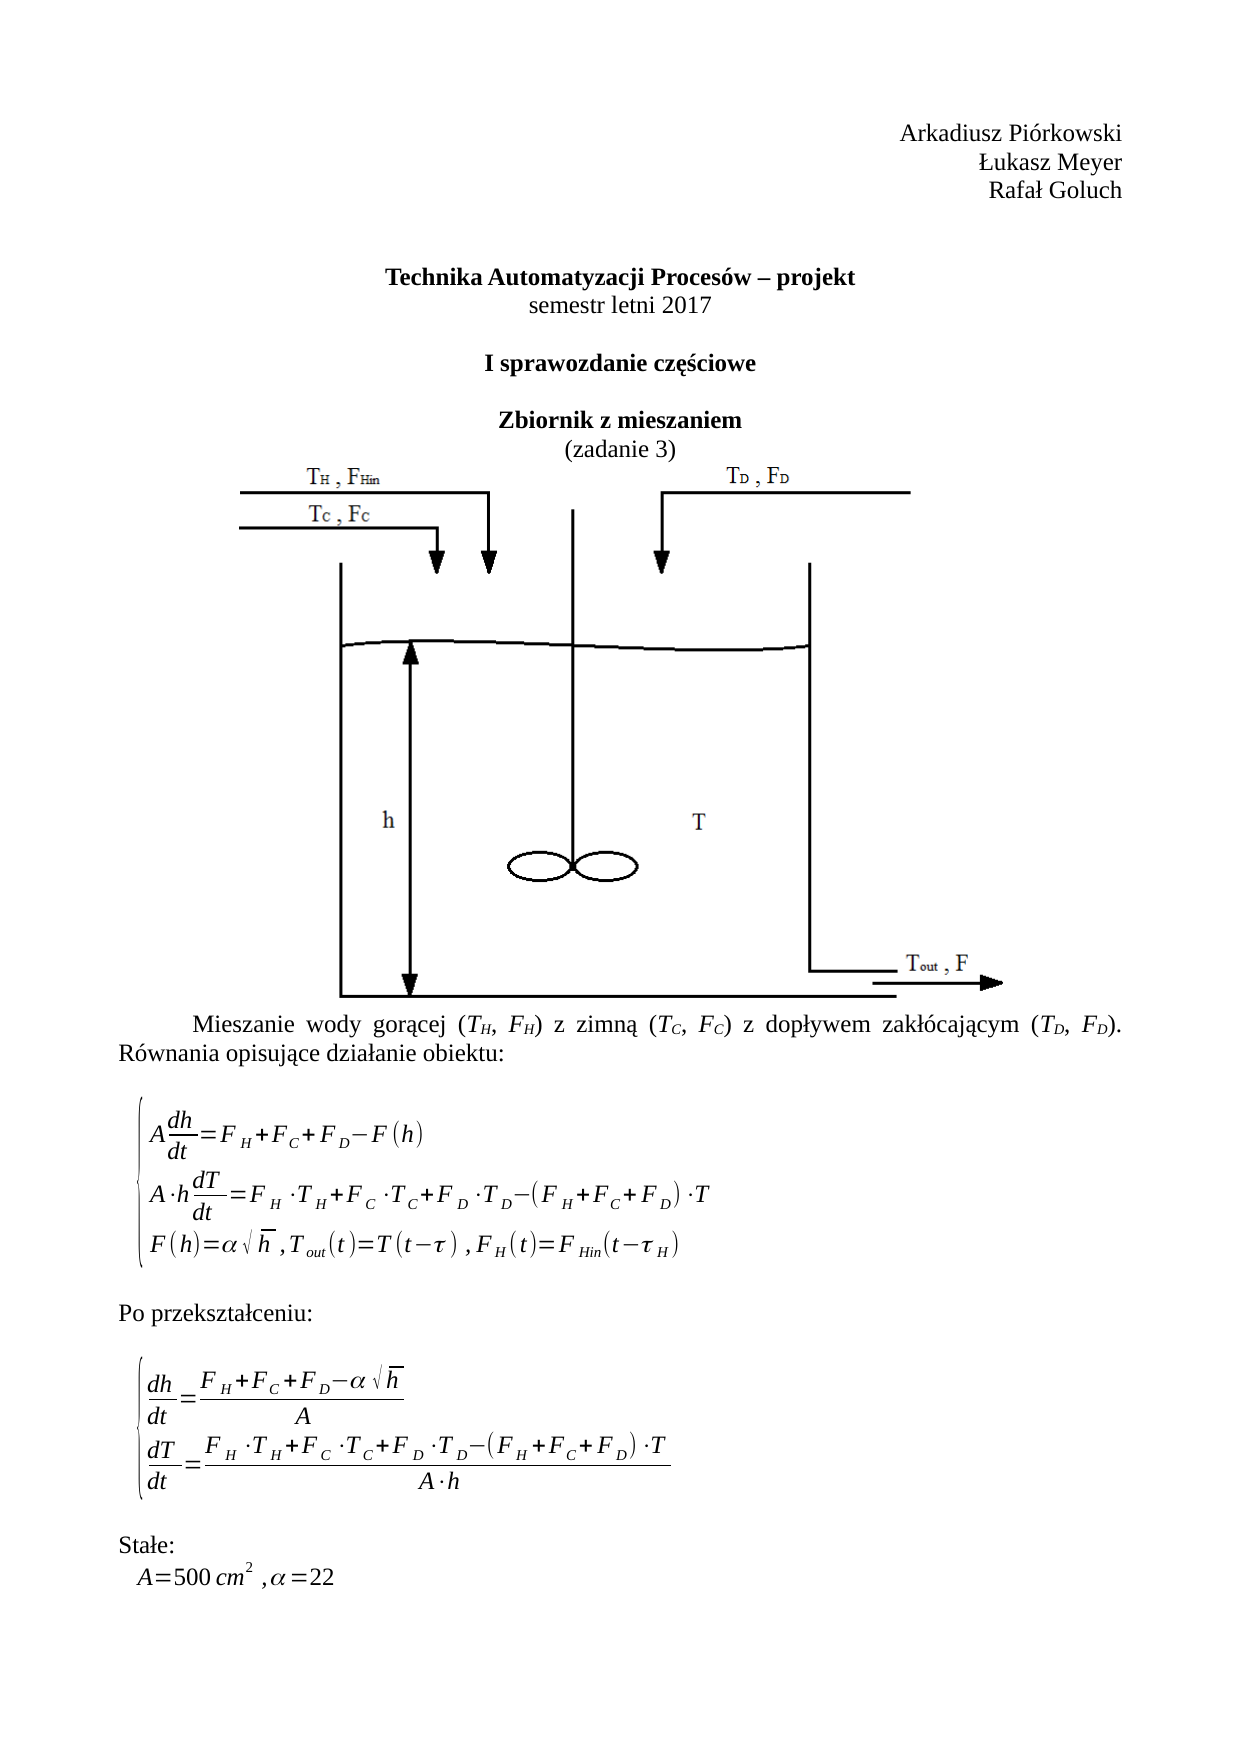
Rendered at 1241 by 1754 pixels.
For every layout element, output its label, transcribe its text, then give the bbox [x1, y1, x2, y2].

text Stałe: [118, 1530, 1122, 1559]
text Zbiornik z mieszaniem [118, 406, 1122, 434]
text Arkadiusz Piórkowski [118, 118, 1122, 147]
text Łukasz Meyer [118, 147, 1122, 176]
text Po przekształceniu: [118, 1298, 1122, 1327]
text Mieszanie wody gorącej (TH, FH) z zimną (TC, FC) z dopływem zakłócającym (TD, FD). Równania opisujące działanie obiektu: [118, 1009, 1122, 1067]
text (zadanie 3) [118, 434, 1122, 463]
text semestr letni 2017 [118, 291, 1122, 319]
text Technika Automatyzacji Procesów – projekt [118, 262, 1122, 291]
text I sprawozdanie częściowe [118, 348, 1122, 377]
text Rafał Goluch [118, 176, 1122, 204]
picture [236, 463, 1005, 1010]
